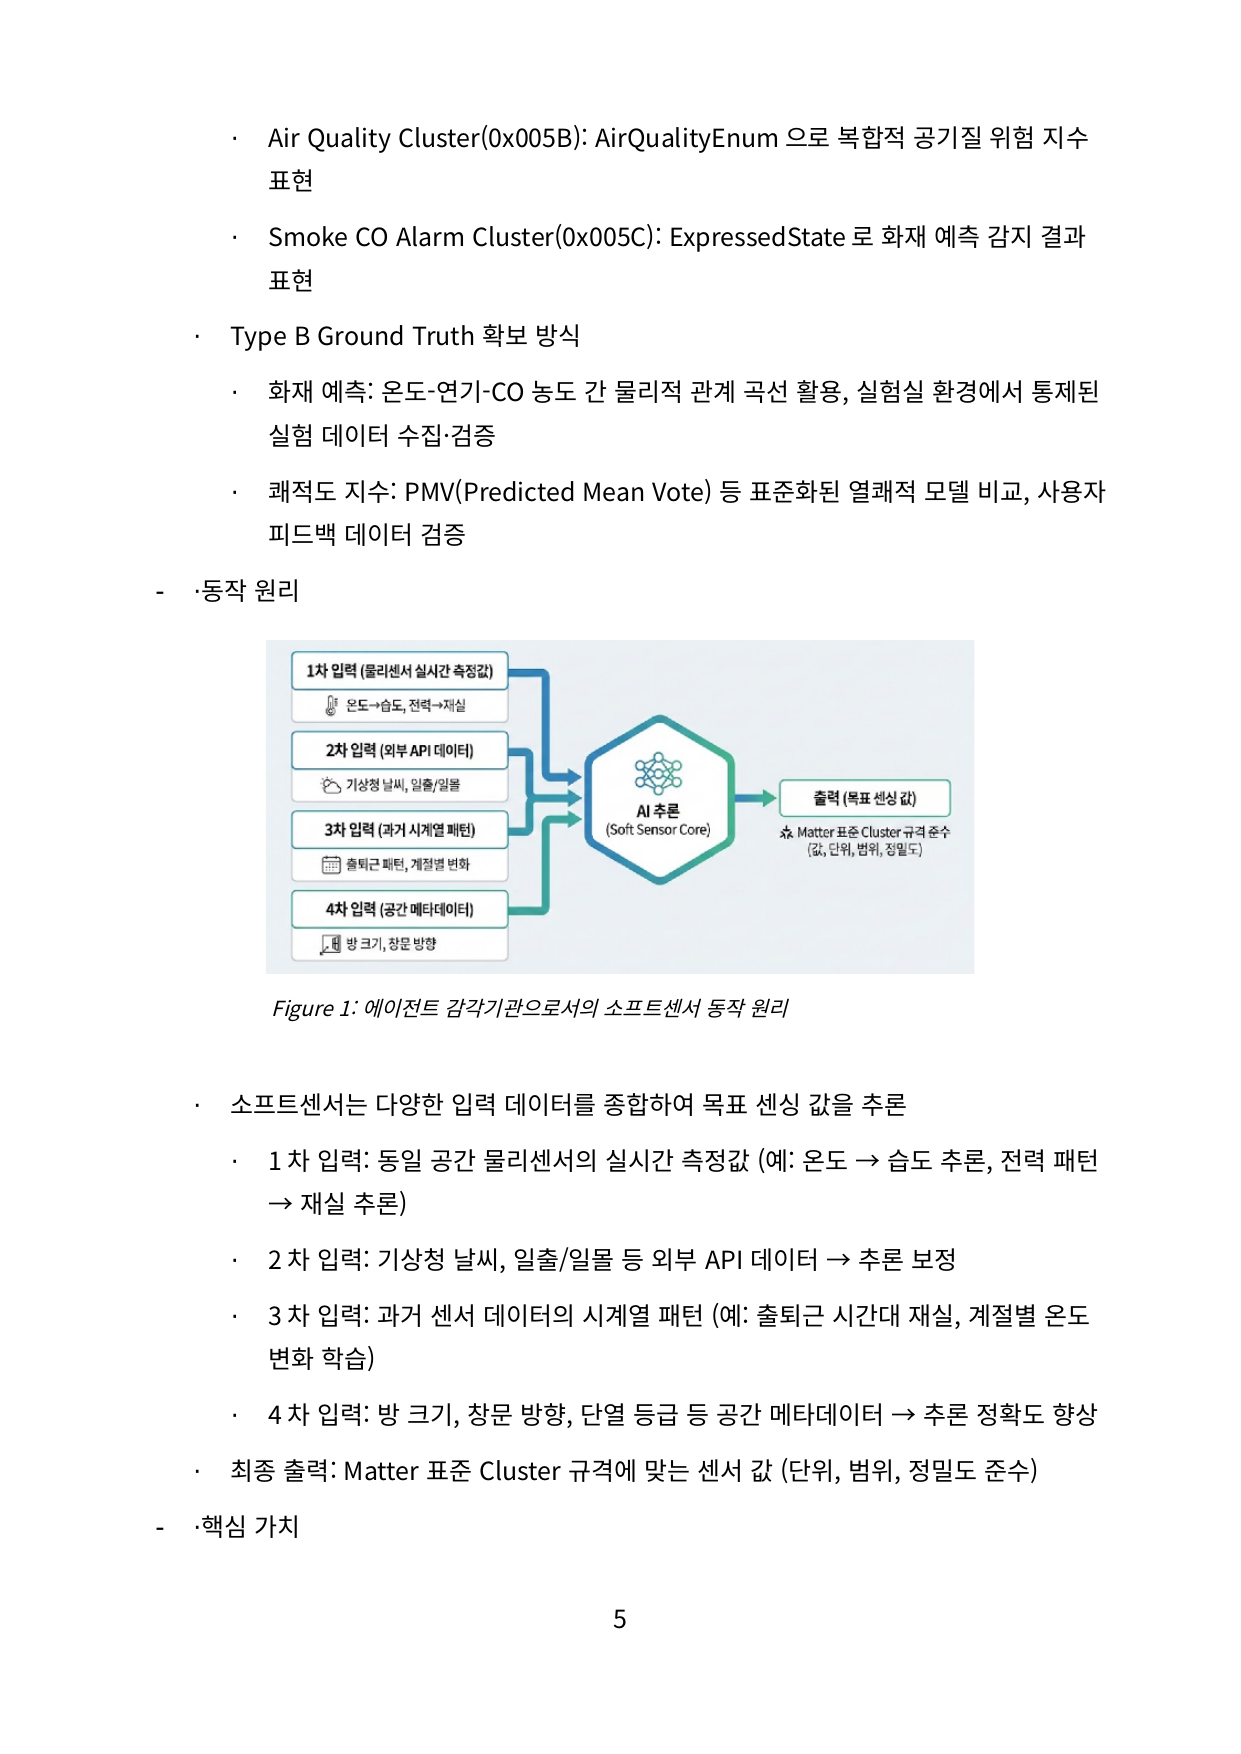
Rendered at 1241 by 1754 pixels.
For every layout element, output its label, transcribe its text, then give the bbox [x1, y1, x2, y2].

list 3차 입력: 과거 센서 데이터의 시계열 패턴 (예: 출퇴근 시간대 재실, 계절별 온도 변화 학습) [231, 1296, 1122, 1376]
list 2차 입력: 기상청 날씨, 일출/일몰 등 외부 API 데이터 → 추론 보정 [231, 1240, 1122, 1277]
list 4차 입력: 방 크기, 창문 방향, 단열 등급 등 공간 메타데이터 → 추론 정확도 향상 [231, 1396, 1122, 1432]
list 1차 입력: 동일 공간 물리센서의 실시간 측정값 (예: 온도 → 습도 추론, 전력 패턴 → 재실 추론) [231, 1141, 1122, 1221]
list Figure 2: 에이전트 감각기관으로서의 소프트센서 동작 원리 [266, 974, 974, 1022]
list 최종 출력: Matter 표준 Cluster 규격에 맞는 센서 값 (단위, 범위, 정밀도 준수) [193, 1452, 1122, 1488]
list 쾌적도 지수: PMV(Predicted Mean Vote) 등 표준화된 열쾌적 모델 비교, 사용자 피드백 데이터 검증 [231, 472, 1122, 552]
list 화재 예측: 온도-연기-CO 농도 간 물리적 관계 곡선 활용, 실험실 환경에서 통제된 실험 데이터 수집·검증 [231, 373, 1122, 452]
list Type B Ground Truth 확보 방식 [193, 317, 1122, 353]
list 소프트센서는 다양한 입력 데이터를 종합하여 목표 센싱 값을 추론 [193, 1085, 1122, 1121]
list Smoke CO Alarm Cluster(0x005C): ExpressedState로 화재 예측 감지 결과 표현 [231, 217, 1122, 297]
list ⋅동작 원리 [156, 572, 1122, 608]
list ⋅핵심 가치 [156, 1508, 1122, 1544]
list Air Quality Cluster(0x005B): AirQualityEnum으로 복합적 공기질 위험 지수 표현 [231, 118, 1122, 198]
